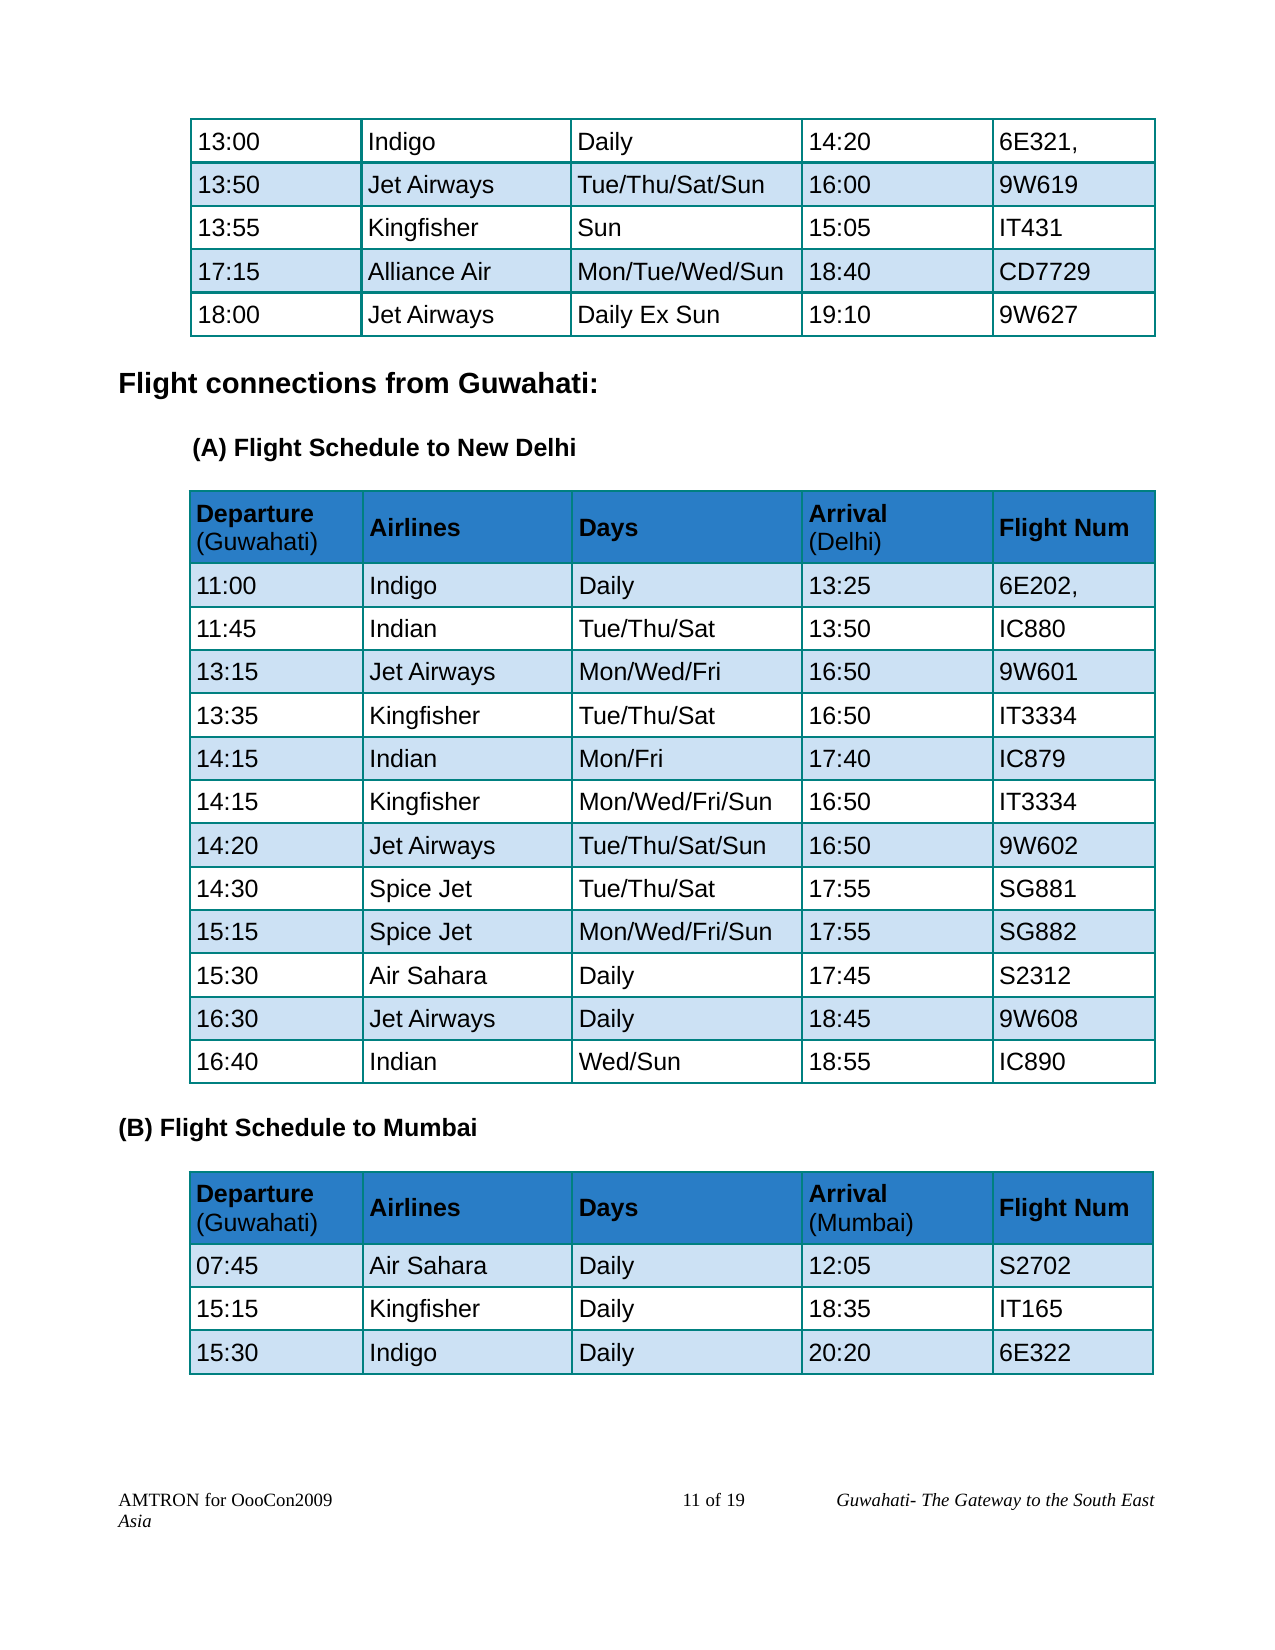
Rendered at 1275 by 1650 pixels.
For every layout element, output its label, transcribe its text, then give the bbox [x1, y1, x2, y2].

table_cell Air Sahara [364, 1245, 571, 1286]
table_cell 16:40 [191, 1041, 362, 1082]
table_cell Air Sahara [364, 954, 571, 996]
table_cell 13:35 [191, 694, 362, 736]
table_cell Daily [572, 120, 801, 161]
table_cell 6E321, [994, 120, 1154, 161]
table_cell Tue/Thu/Sat [573, 868, 801, 909]
text Flight connections from Guwahati: [118, 366, 1157, 399]
table_cell Indian [364, 1041, 571, 1082]
table_cell S2702 [994, 1245, 1152, 1286]
table_cell 13:50 [803, 608, 992, 649]
table_cell Sun [572, 207, 801, 248]
table_header Airlines [364, 492, 571, 562]
table_cell 14:20 [803, 120, 992, 161]
table_cell 18:00 [192, 294, 360, 335]
table_cell 12:05 [803, 1245, 992, 1286]
table_cell 18:35 [803, 1288, 992, 1329]
table_cell 14:30 [191, 868, 362, 909]
table_cell IT3334 [994, 694, 1154, 736]
table_cell CD7729 [994, 250, 1154, 291]
table_cell 15:05 [803, 207, 992, 248]
text (A) Flight Schedule to New Delhi [118, 433, 1157, 461]
table_cell 17:45 [803, 954, 992, 996]
table_cell 13:15 [191, 651, 362, 692]
table_cell Kingfisher [364, 1288, 571, 1329]
table_cell IT431 [994, 207, 1154, 248]
table_cell Daily [573, 1288, 801, 1329]
table_cell Indian [364, 738, 571, 779]
table_cell Spice Jet [364, 868, 571, 909]
table_cell 9W619 [994, 164, 1154, 205]
table_cell 16:50 [803, 651, 992, 692]
table_cell 13:50 [192, 164, 360, 205]
table_cell Indian [364, 608, 571, 649]
table_cell 9W608 [994, 998, 1154, 1039]
table_cell Indigo [364, 1331, 571, 1373]
table_header Arrival (Delhi) [803, 492, 992, 562]
table_cell Jet Airways [364, 824, 571, 866]
table_cell 20:20 [803, 1331, 992, 1373]
table_cell Tue/Thu/Sat [573, 694, 801, 736]
table_header Days [573, 1173, 801, 1243]
table_cell Indigo [364, 564, 571, 606]
table_cell Daily [573, 1331, 801, 1373]
table_cell 17:55 [803, 868, 992, 909]
table_cell 14:15 [191, 781, 362, 822]
table_cell Indigo [363, 120, 570, 161]
table_cell Tue/Thu/Sat/Sun [572, 164, 801, 205]
table_header Departure (Guwahati) [191, 492, 362, 562]
table_cell Kingfisher [364, 781, 571, 822]
table_cell IC879 [994, 738, 1154, 779]
table_cell IC890 [994, 1041, 1154, 1082]
table_cell 14:20 [191, 824, 362, 866]
table_cell SG881 [994, 868, 1154, 909]
table_cell 13:25 [803, 564, 992, 606]
table_cell 18:55 [803, 1041, 992, 1082]
table_cell IC880 [994, 608, 1154, 649]
table_cell Mon/Wed/Fri/Sun [573, 911, 801, 952]
table_cell S2312 [994, 954, 1154, 996]
table_header Arrival (Mumbai) [803, 1173, 992, 1243]
table_cell 15:15 [191, 911, 362, 952]
table_cell 17:15 [192, 250, 360, 291]
table_cell 13:55 [192, 207, 360, 248]
table_cell Kingfisher [364, 694, 571, 736]
table_cell 16:00 [803, 164, 992, 205]
table_cell 07:45 [191, 1245, 362, 1286]
table_cell Jet Airways [364, 998, 571, 1039]
table_cell 9W627 [994, 294, 1154, 335]
table_cell Daily Ex Sun [572, 294, 801, 335]
table_cell 15:15 [191, 1288, 362, 1329]
table_header Days [573, 492, 801, 562]
table_cell 16:50 [803, 694, 992, 736]
table_cell IT165 [994, 1288, 1152, 1329]
table_header Airlines [364, 1173, 571, 1243]
table_cell 17:40 [803, 738, 992, 779]
table_cell 6E322 [994, 1331, 1152, 1373]
table_header Flight Num [994, 492, 1154, 562]
table_cell 16:50 [803, 781, 992, 822]
table_header Flight Num [994, 1173, 1152, 1243]
table_cell 17:55 [803, 911, 992, 952]
table_cell 16:30 [191, 998, 362, 1039]
table_cell 14:15 [191, 738, 362, 779]
table_cell Tue/Thu/Sat/Sun [573, 824, 801, 866]
table_cell 19:10 [803, 294, 992, 335]
table_cell Wed/Sun [573, 1041, 801, 1082]
table_cell 6E202, [994, 564, 1154, 606]
table_cell 18:45 [803, 998, 992, 1039]
table_cell Kingfisher [363, 207, 570, 248]
table_cell 11:00 [191, 564, 362, 606]
table_cell Mon/Tue/Wed/Sun [572, 250, 801, 291]
table_cell Jet Airways [364, 651, 571, 692]
table_cell 15:30 [191, 1331, 362, 1373]
table_cell Daily [573, 954, 801, 996]
table_cell Alliance Air [363, 250, 570, 291]
table_cell 18:40 [803, 250, 992, 291]
table_cell 9W601 [994, 651, 1154, 692]
table_cell Tue/Thu/Sat [573, 608, 801, 649]
table_cell Mon/Fri [573, 738, 801, 779]
table_header Departure (Guwahati) [191, 1173, 362, 1243]
table_cell 11:45 [191, 608, 362, 649]
table_cell Spice Jet [364, 911, 571, 952]
table_cell Mon/Wed/Fri [573, 651, 801, 692]
table_cell 9W602 [994, 824, 1154, 866]
table_cell Jet Airways [363, 164, 570, 205]
table_cell Daily [573, 564, 801, 606]
table_cell 15:30 [191, 954, 362, 996]
table_cell Daily [573, 1245, 801, 1286]
table_cell Mon/Wed/Fri/Sun [573, 781, 801, 822]
text (B) Flight Schedule to Mumbai [118, 1113, 1157, 1142]
table_cell 13:00 [192, 120, 360, 161]
table_cell SG882 [994, 911, 1154, 952]
table_cell IT3334 [994, 781, 1154, 822]
table_cell 16:50 [803, 824, 992, 866]
table_cell Daily [573, 998, 801, 1039]
table_cell Jet Airways [363, 294, 570, 335]
